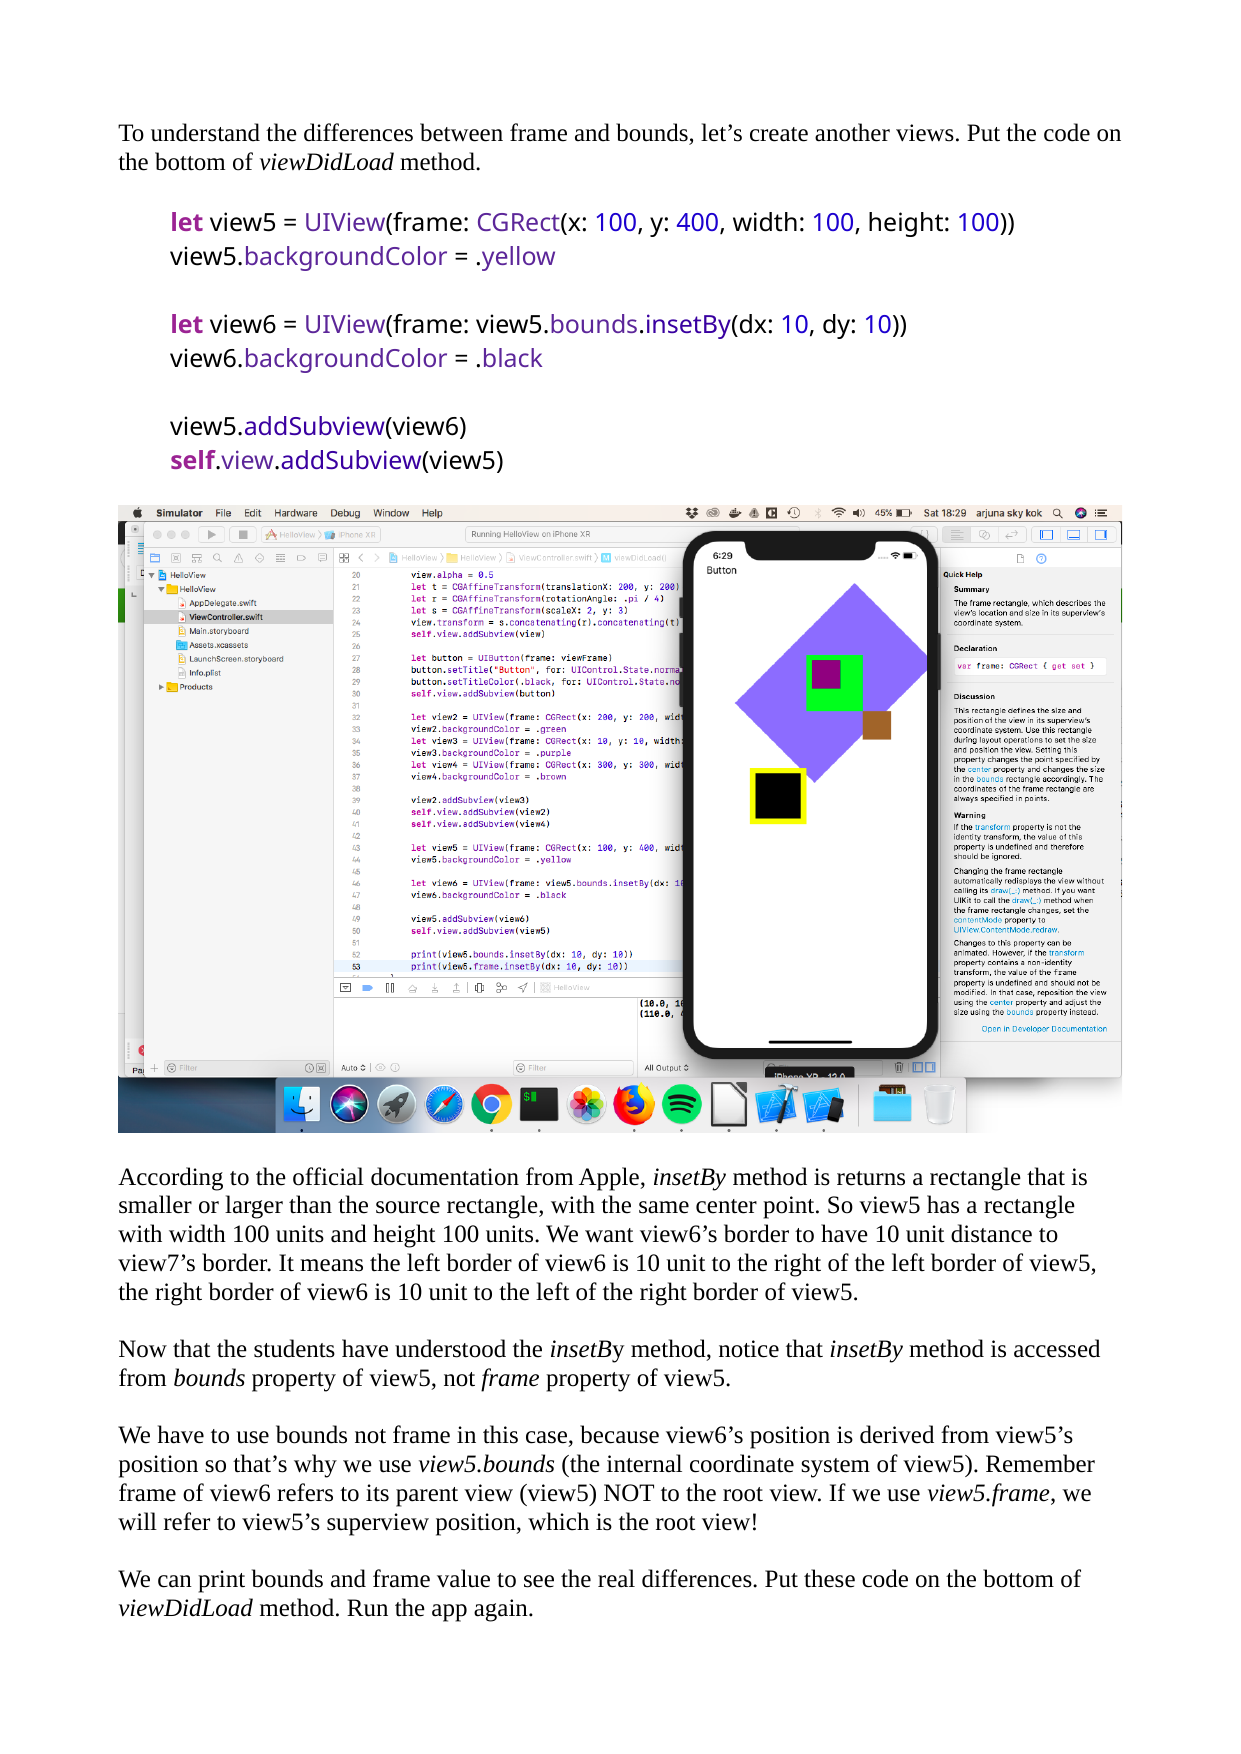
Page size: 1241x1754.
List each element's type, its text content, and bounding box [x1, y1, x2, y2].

text We can print bounds and frame value to see the real differences. Put these code on the bottom of viewDidLoad method. Run the app again. [118, 1564, 1122, 1622]
text Now that the students have understood the insetBy method, notice that insetBy method is accessed from bounds property of view5, not frame property of view5. [118, 1334, 1122, 1392]
text To understand the differences between frame and bounds, let’s create another views. Put the code on the bottom of viewDidLoad method. [118, 118, 1122, 176]
text view5.backgroundColor = .yellow [118, 238, 1122, 272]
text let view5 = UIView(frame: CGRect(x: 100, y: 400, width: 100, height: 100)) [118, 204, 1122, 238]
text According to the official documentation from Apple, insetBy method is returns a rectangle that is smaller or larger than the source rectangle, with the same center point. So view5 has a rectangle with width 100 units and height 100 units. We want view6’s border to have 10 unit distance to view7’s border. It means the left border of view6 is 10 unit to the right of the left border of view5, the right border of view6 is 10 unit to the left of the right border of view5. [118, 1162, 1122, 1306]
text We have to use bounds not frame in this case, because view6’s position is derived from view5’s position so that’s why we use view5.bounds (the internal coordinate system of view5). Remember frame of view6 refers to its parent view (view5) NOT to the root view. If we use view5.frame, we will refer to view5’s superview position, which is the root view! [118, 1421, 1122, 1536]
picture [118, 505, 1123, 1133]
text let view6 = UIView(frame: view5.bounds.insetBy(dx: 10, dy: 10)) [118, 307, 1122, 341]
text view5.addSubview(view6) [118, 409, 1122, 443]
text self.view.addSubview(view5) [118, 443, 1122, 477]
text view6.backgroundColor = .black [118, 341, 1122, 375]
